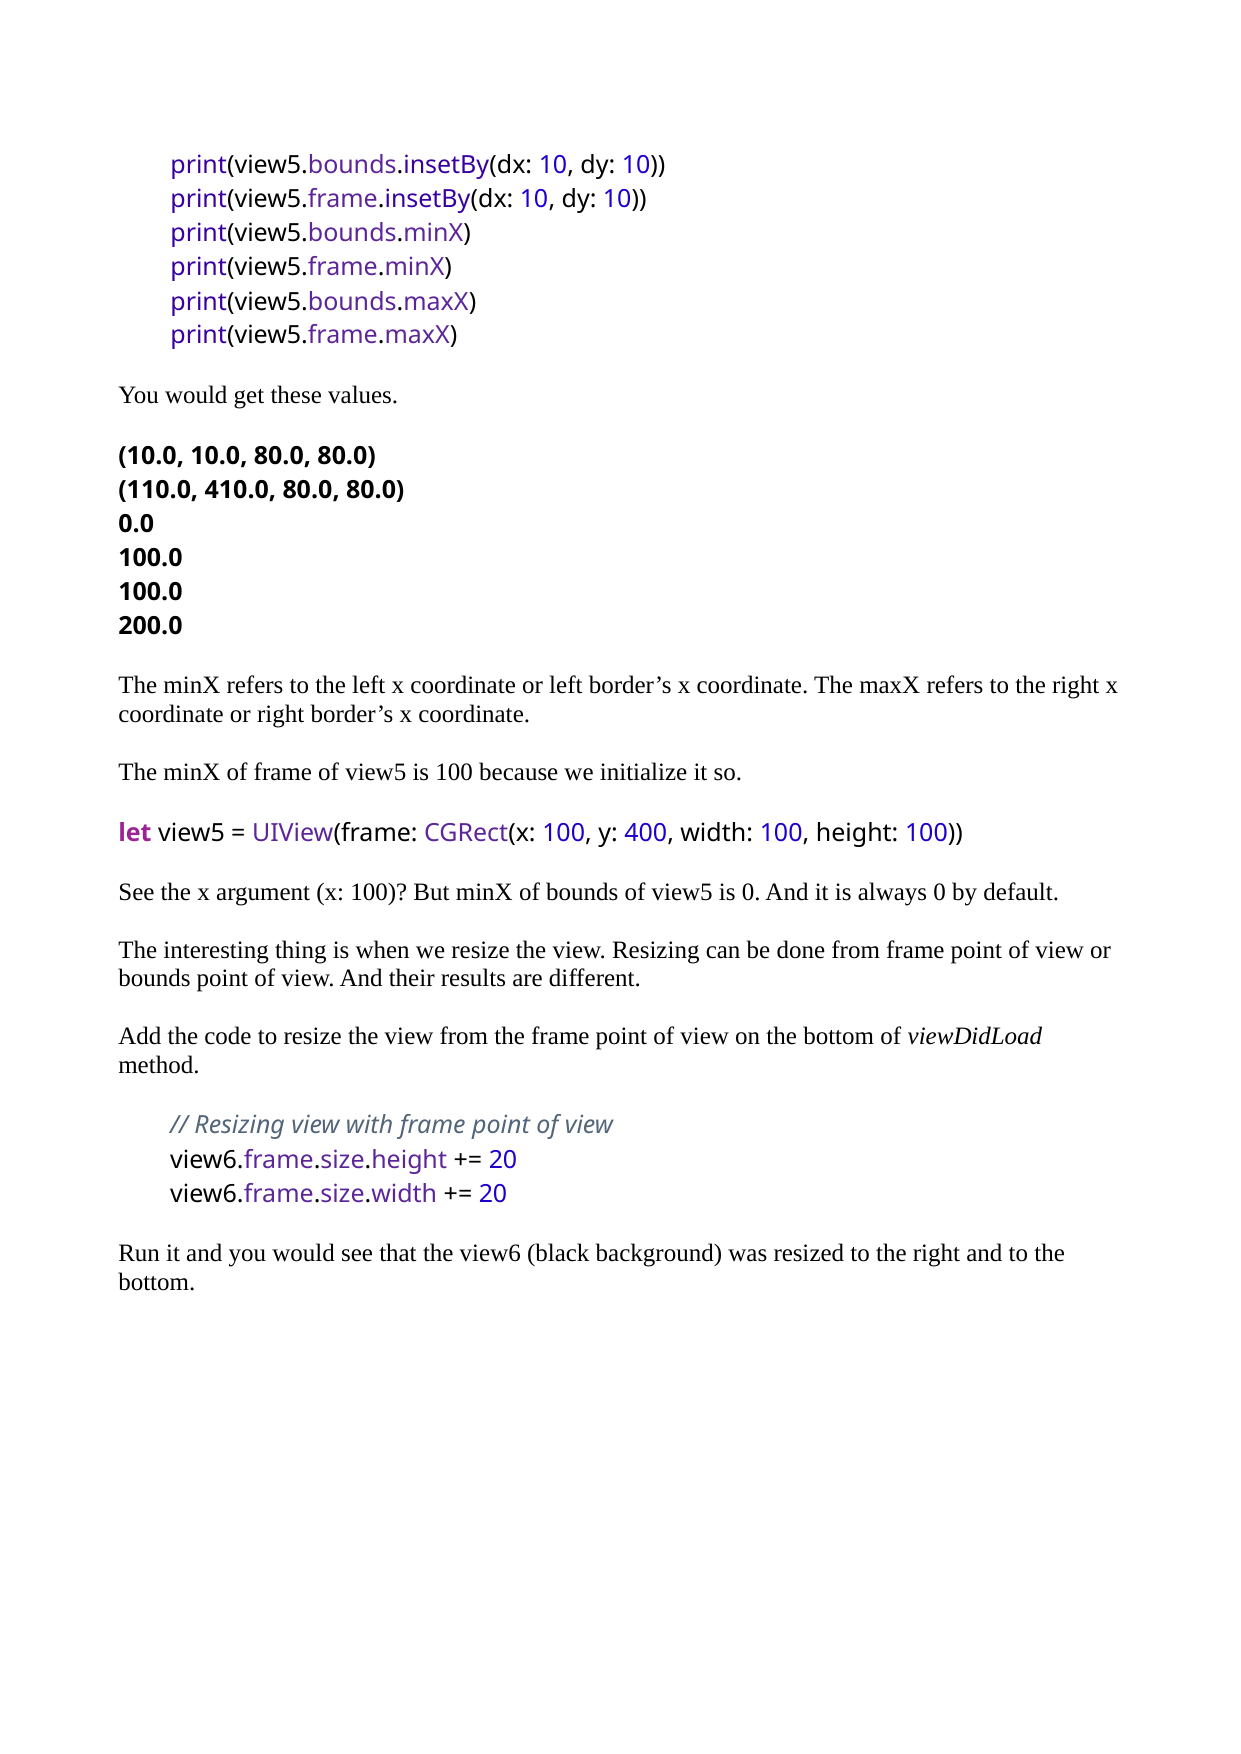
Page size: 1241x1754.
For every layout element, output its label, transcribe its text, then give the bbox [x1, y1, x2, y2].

text print(view5.bounds.minX) [118, 215, 1122, 249]
text 100.0 [118, 574, 1122, 608]
text Add the code to resize the view from the frame point of view on the bottom of viewDidLoad method. [118, 1021, 1122, 1078]
text let view5 = UIView(frame: CGRect(x: 100, y: 400, width: 100, height: 100)) [118, 814, 1122, 848]
text The minX refers to the left x coordinate or left border’s x coordinate. The maxX refers to the right x coordinate or right border’s x coordinate. [118, 671, 1122, 728]
text print(view5.bounds.insetBy(dx: 10, dy: 10)) [118, 147, 1122, 181]
text print(view5.frame.minX) [118, 249, 1122, 283]
text (10.0, 10.0, 80.0, 80.0) [118, 437, 1122, 472]
text view6.frame.size.width += 20 [118, 1175, 1122, 1209]
text print(view5.frame.insetBy(dx: 10, dy: 10)) [118, 181, 1122, 215]
text (110.0, 410.0, 80.0, 80.0) [118, 472, 1122, 506]
text print(view5.bounds.maxX) [118, 283, 1122, 317]
text // Resizing view with frame point of view [118, 1107, 1122, 1141]
text Run it and you would see that the view6 (black background) was resized to the right and to the bottom. [118, 1238, 1122, 1296]
text The interesting thing is when we resize the view. Resizing can be done from frame point of view or bounds point of view. And their results are different. [118, 935, 1122, 992]
text 100.0 [118, 540, 1122, 574]
text 200.0 [118, 608, 1122, 642]
text print(view5.frame.maxX) [118, 317, 1122, 351]
text You would get these values. [118, 380, 1122, 409]
text 0.0 [118, 506, 1122, 540]
text See the x argument (x: 100)? But minX of bounds of view5 is 0. And it is always 0 by default. [118, 877, 1122, 906]
text The minX of frame of view5 is 100 because we initialize it so. [118, 757, 1122, 786]
text view6.frame.size.height += 20 [118, 1141, 1122, 1175]
